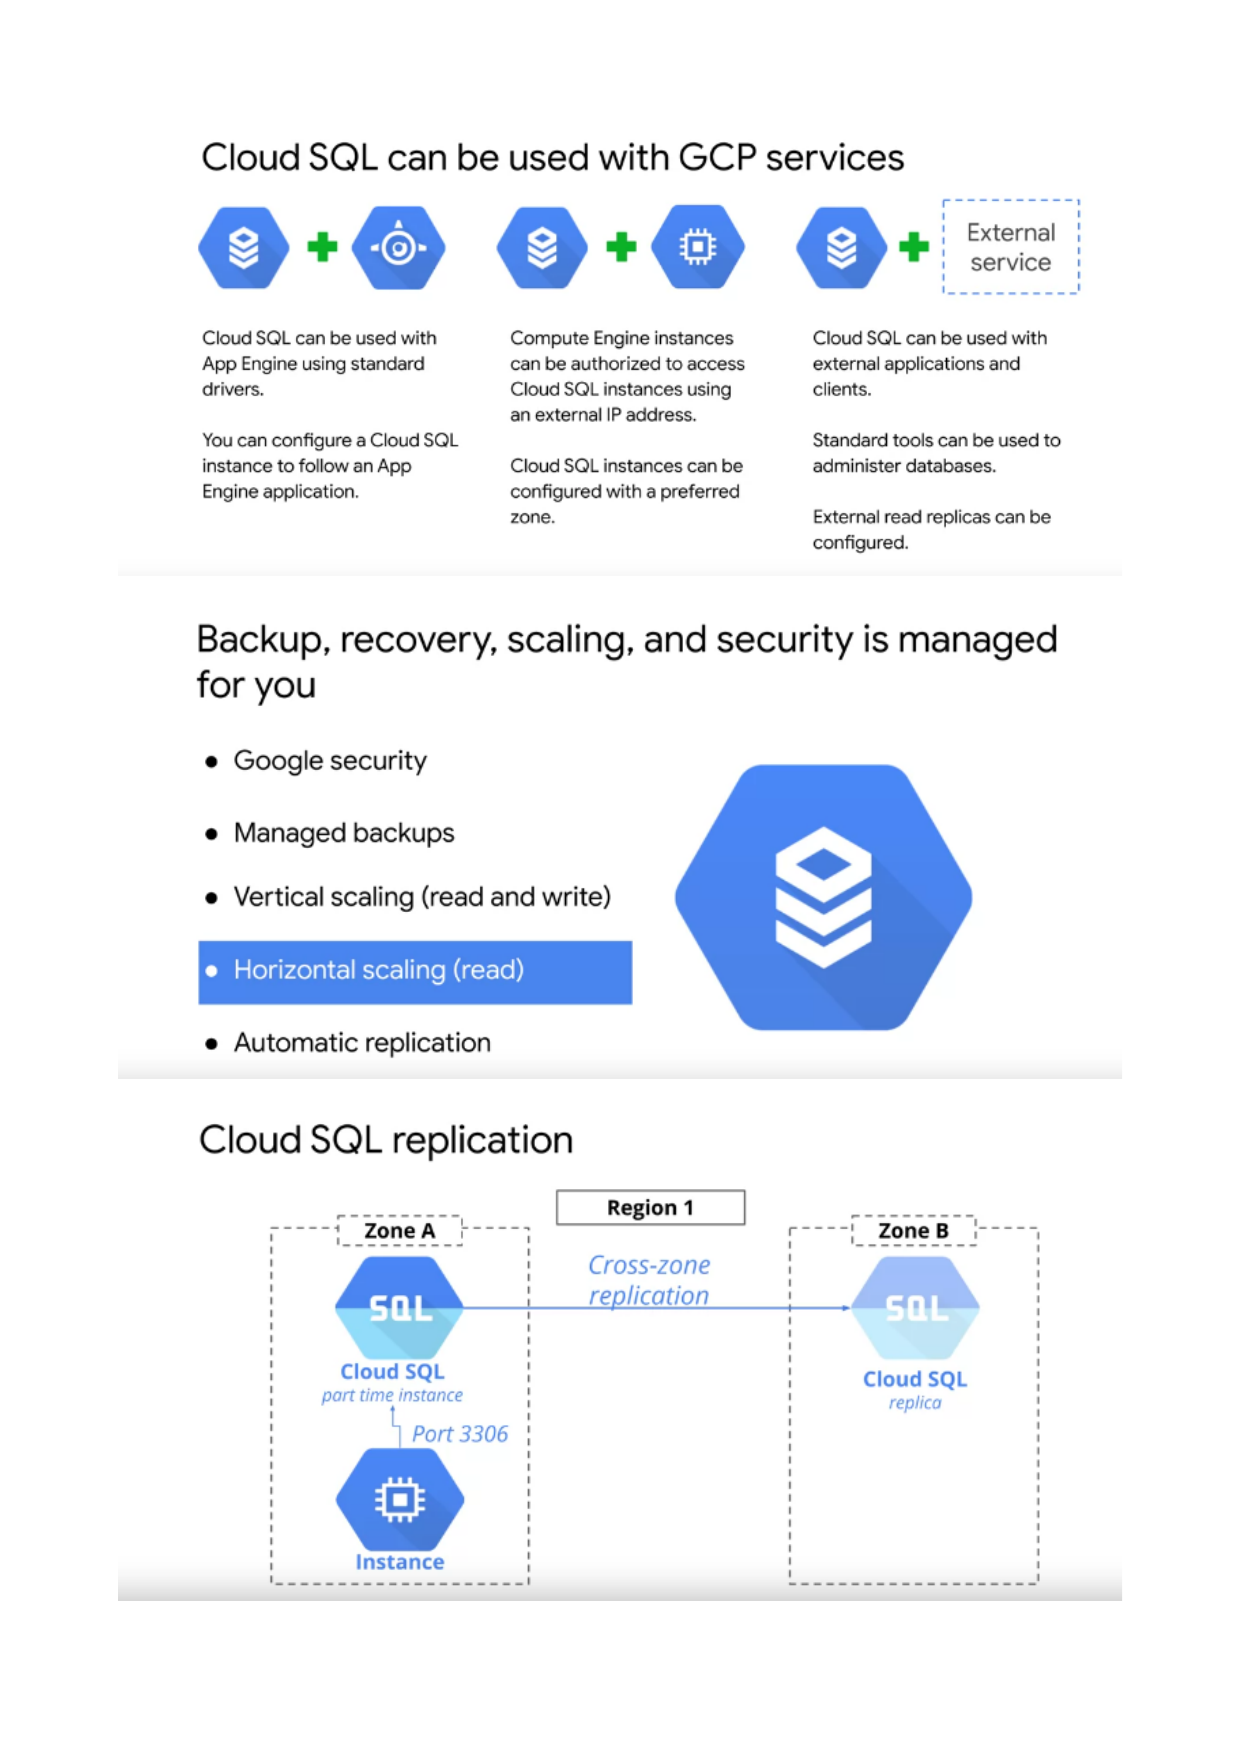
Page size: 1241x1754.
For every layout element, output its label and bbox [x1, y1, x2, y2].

picture [118, 118, 1123, 576]
picture [118, 1106, 1123, 1601]
picture [118, 603, 1123, 1079]
